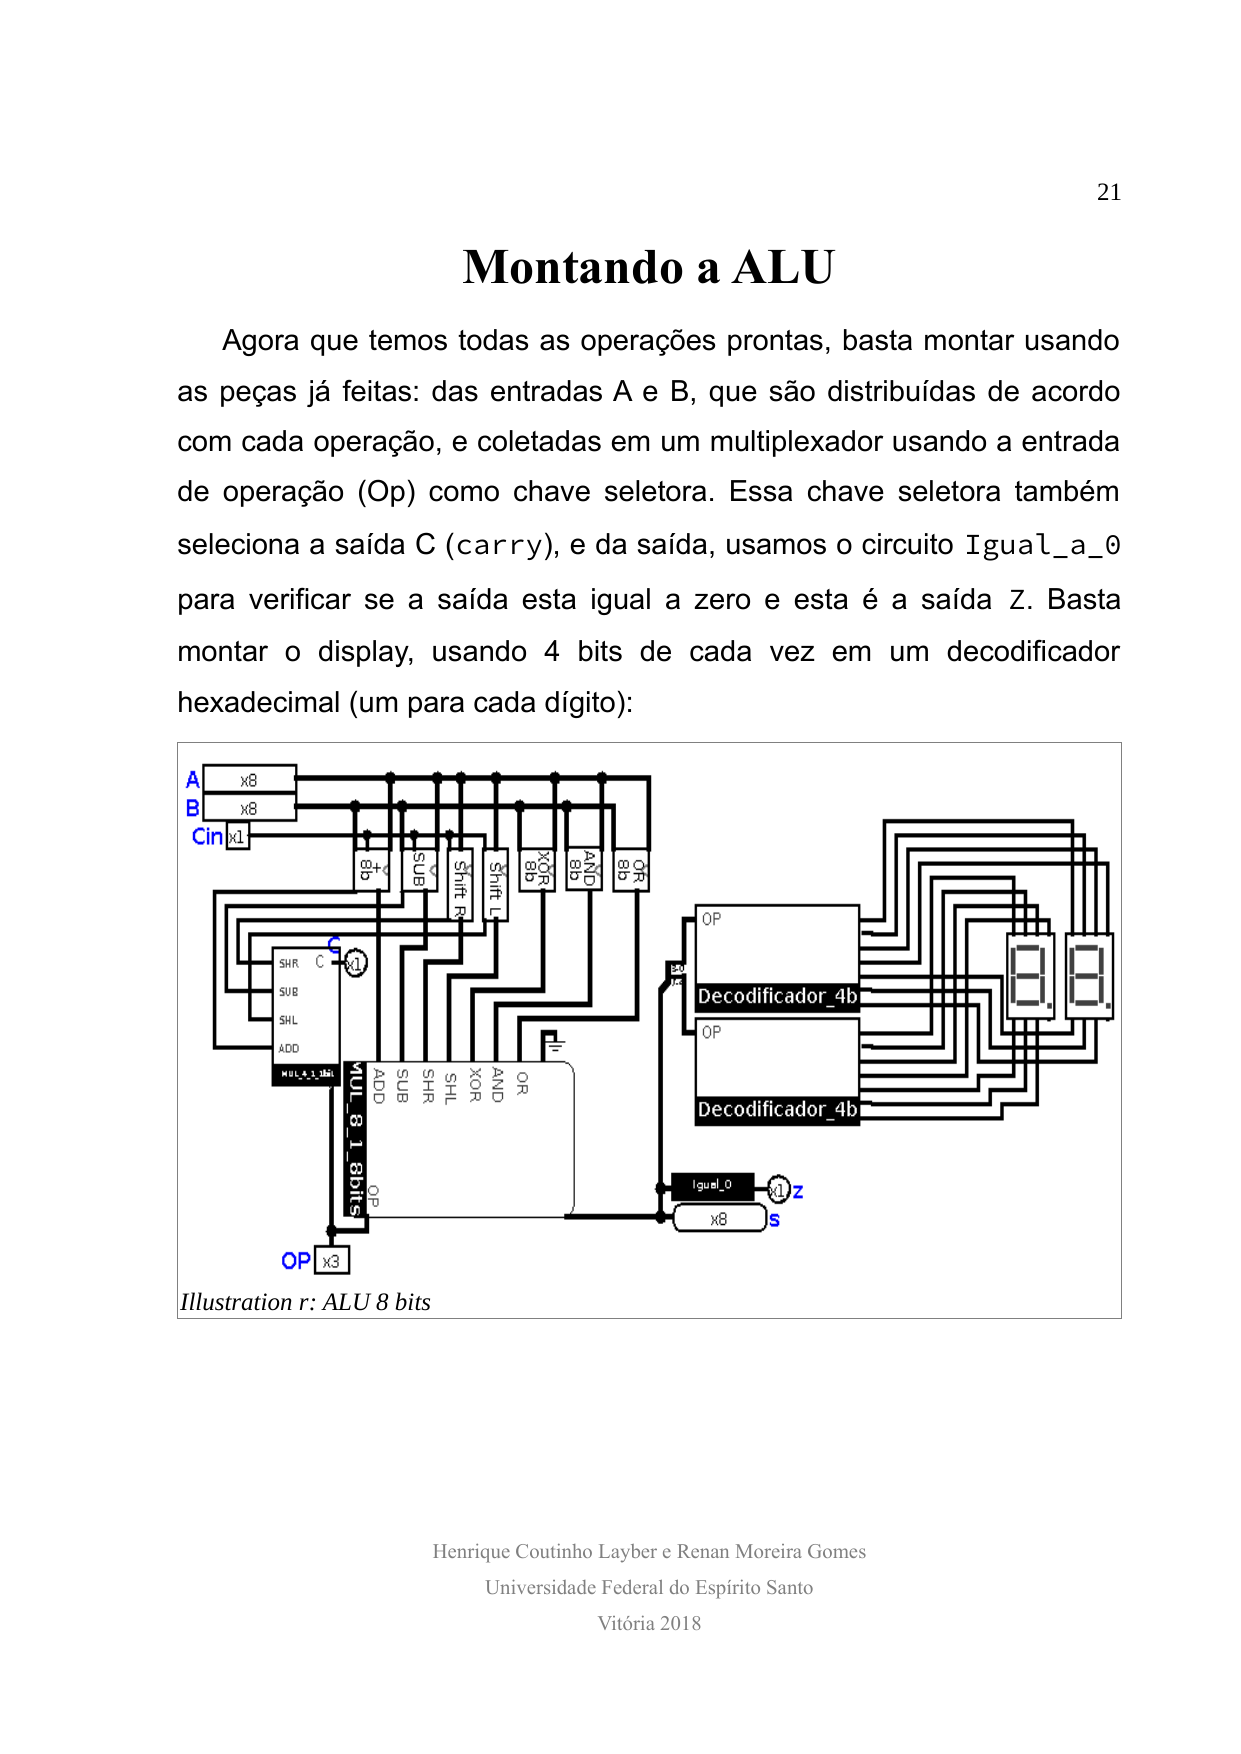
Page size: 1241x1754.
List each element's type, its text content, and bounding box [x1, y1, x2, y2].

picture [180, 757, 1119, 1282]
text Illustration r: ALU 8 bits [180, 1282, 1119, 1315]
text [178, 743, 1121, 1318]
text Agora que temos todas as operações prontas, basta montar usando as peças já feitas: das entradas A e B, que são distribuídas de acordo com cada operação, e coletadas em um multiplexador usando a entrada de operação (Op) como chave seletora. Essa chave seletora também seleciona a saída C (carry), e da saída, usamos o circuito Igual_a_0 para verificar se a saída esta igual a zero e esta é a saída Z. Basta montar o display, usando 4 bits de cada vez em um decodificador hexadecimal (um para cada dígito): [177, 323, 1122, 718]
text Montando a ALU [177, 237, 1122, 294]
